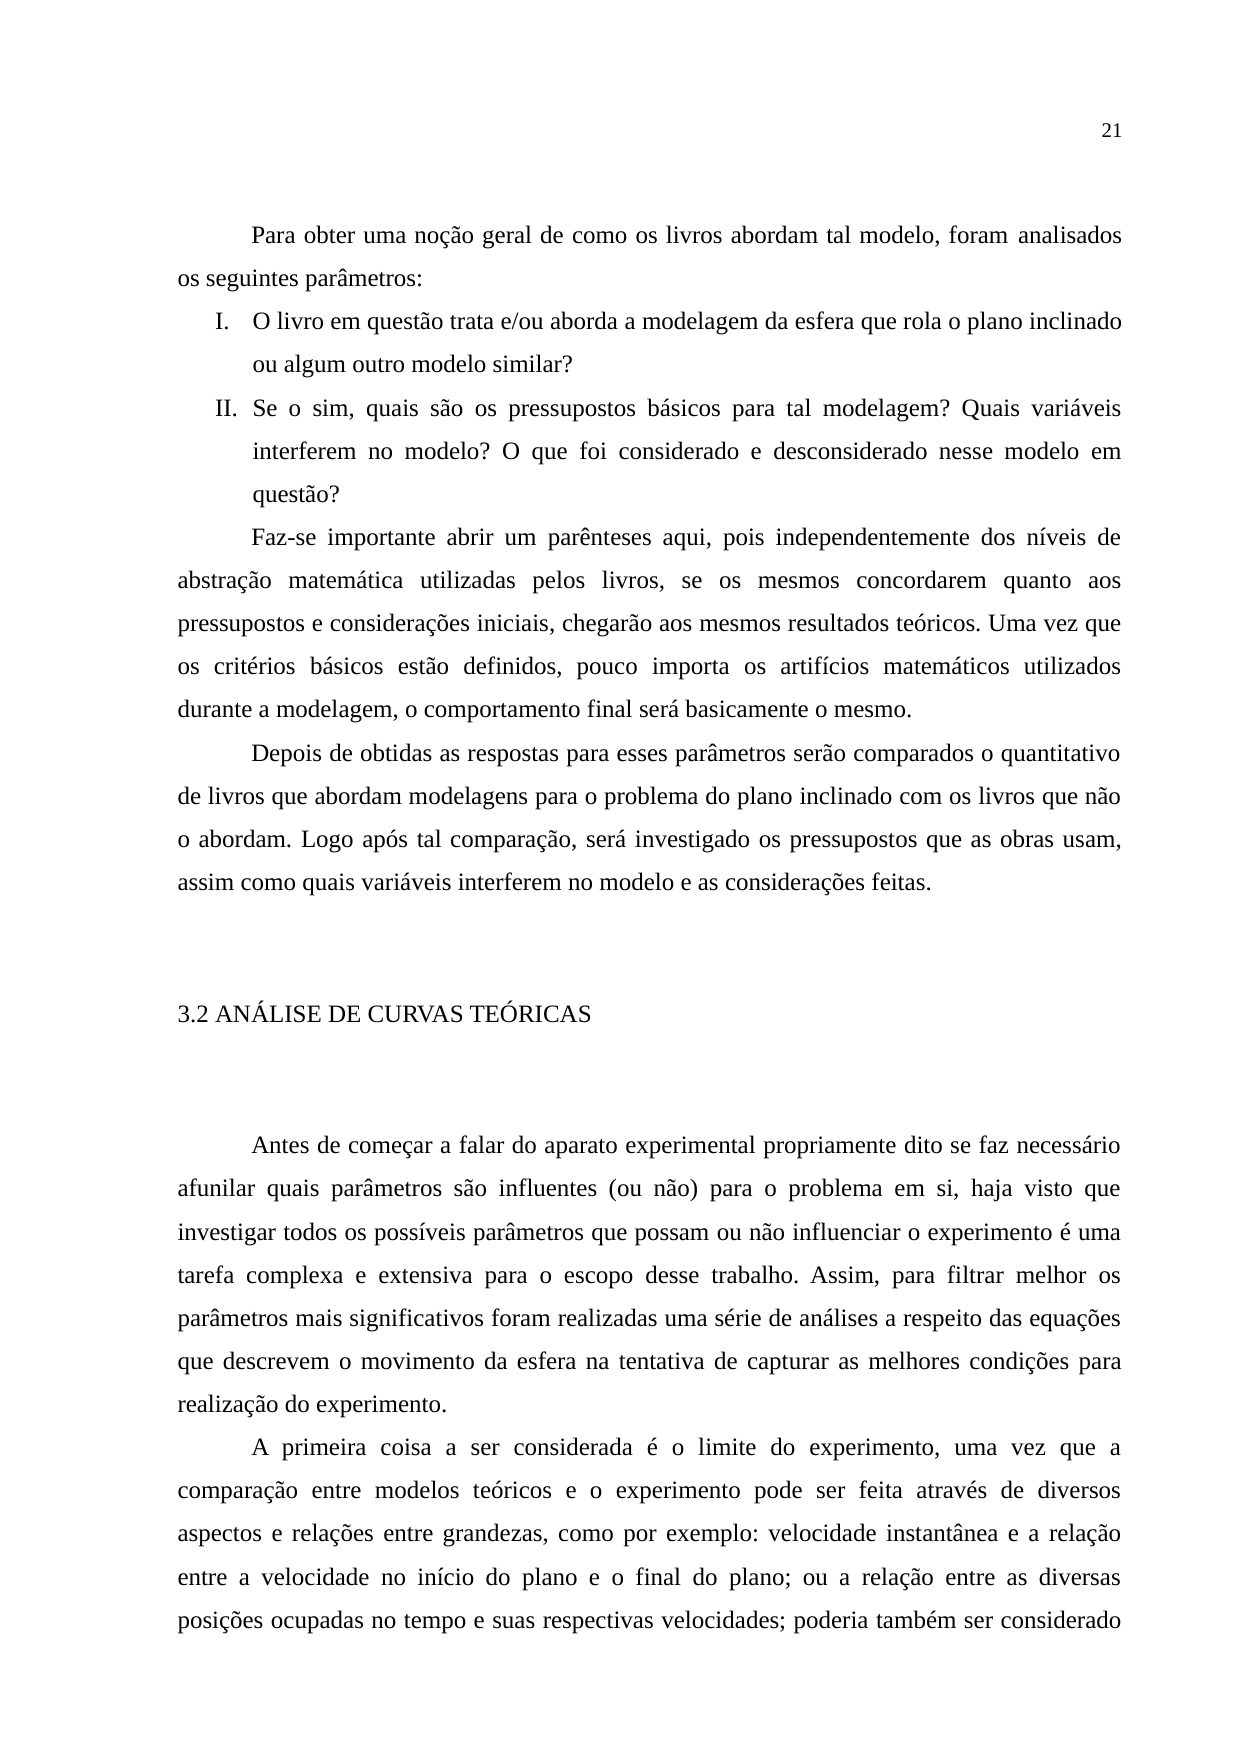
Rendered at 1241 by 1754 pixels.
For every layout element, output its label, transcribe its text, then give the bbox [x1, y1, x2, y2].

text Faz-se importante abrir um parênteses aqui, pois independentemente dos níveis de abstração matemática utilizadas pelos livros, se os mesmos concordarem quanto aos pressupostos e considerações iniciais, chegarão aos mesmos resultados teóricos. Uma vez que os critérios básicos estão definidos, pouco importa os artifícios matemáticos utilizados durante a modelagem, o comportamento final será basicamente o mesmo. [177, 522, 1122, 723]
text Antes de começar a falar do aparato experimental propriamente dito se faz necessário afunilar quais parâmetros são influentes (ou não) para o problema em si, haja visto que investigar todos os possíveis parâmetros que possam ou não influenciar o experimento é uma tarefa complexa e extensiva para o escopo desse trabalho. Assim, para filtrar melhor os parâmetros mais significativos foram realizadas uma série de análises a respeito das equações que descrevem o movimento da esfera na tentativa de capturar as melhores condições para realização do experimento. [177, 1130, 1122, 1418]
subtitle Análise de curvas teóricas [177, 999, 1122, 1027]
list Se o sim, quais são os pressupostos básicos para tal modelagem? Quais variáveis interferem no modelo? O que foi considerado e desconsiderado nesse modelo em questão? [215, 393, 1122, 508]
list O livro em questão trata e/ou aborda a modelagem da esfera que rola o plano inclinado ou algum outro modelo similar? [215, 306, 1122, 378]
text Para obter uma noção geral de como os livros abordam tal modelo, foram analisados os seguintes parâmetros: [177, 220, 1122, 292]
text A primeira coisa a ser considerada é o limite do experimento, uma vez que a comparação entre modelos teóricos e o experimento pode ser feita através de diversos aspectos e relações entre grandezas, como por exemplo: velocidade instantânea e a relação entre a velocidade no início do plano e o final do plano; ou a relação entre as diversas posições ocupadas no tempo e suas respectivas velocidades; poderia também ser considerado [177, 1432, 1122, 1633]
text Depois de obtidas as respostas para esses parâmetros serão comparados o quantitativo de livros que abordam modelagens para o problema do plano inclinado com os livros que não o abordam. Logo após tal comparação, será investigado os pressupostos que as obras usam, assim como quais variáveis interferem no modelo e as considerações feitas. [177, 738, 1122, 896]
